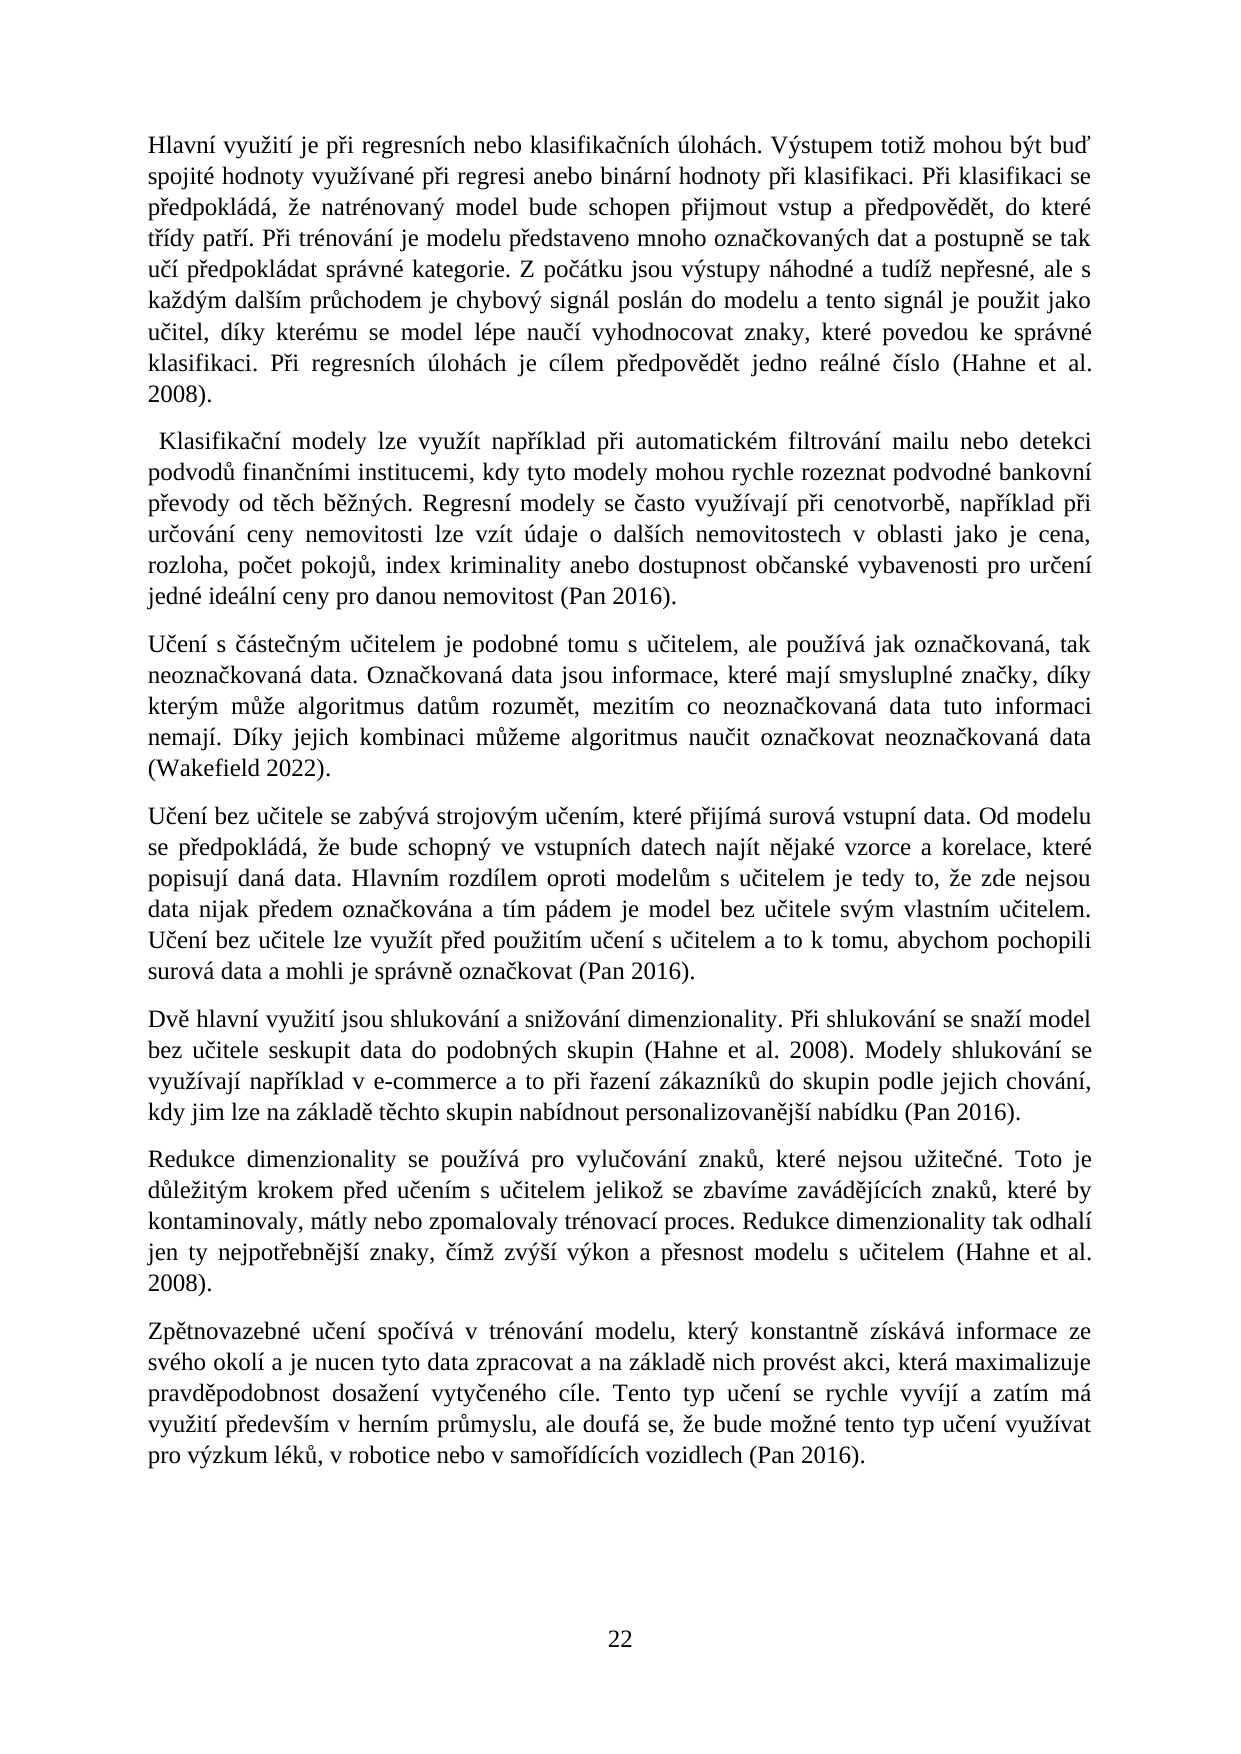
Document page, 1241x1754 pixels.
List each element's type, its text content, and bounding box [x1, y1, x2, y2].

text Hlavní využití je při regresních nebo klasifikačních úlohách. Výstupem totiž mohou být buď spojité hodnoty využívané při regresi anebo binární hodnoty při klasifikaci. Při klasifikaci se předpokládá, že natrénovaný model bude schopen přijmout vstup a předpovědět, do které třídy patří. Při trénování je modelu představeno mnoho označkovaných dat a postupně se tak učí předpokládat správné kategorie. Z počátku jsou výstupy náhodné a tudíž nepřesné, ale s každým dalším průchodem je chybový signál poslán do modelu a tento signál je použit jako učitel, díky kterému se model lépe naučí vyhodnocovat znaky, které povedou ke správné klasifikaci. Při regresních úlohách je cílem předpovědět jedno reálné číslo (Hahne et al. 2008). [148, 130, 1092, 407]
text Redukce dimenzionality se používá pro vylučování znaků, které nejsou užitečné. Toto je důležitým krokem před učením s učitelem jelikož se zbavíme zavádějících znaků, které by kontaminovaly, mátly nebo zpomalovaly trénovací proces. Redukce dimenzionality tak odhalí jen ty nejpotřebnější znaky, čímž zvýší výkon a přesnost modelu s učitelem (Hahne et al. 2008). [148, 1144, 1092, 1297]
text Zpětnovazebné učení spočívá v trénování modelu, který konstantně získává informace ze svého okolí a je nucen tyto data zpracovat a na základě nich provést akci, která maximalizuje pravděpodobnost dosažení vytyčeného cíle. Tento typ učení se rychle vyvíjí a zatím má využití především v herním průmyslu, ale doufá se, že bude možné tento typ učení využívat pro výzkum léků, v robotice nebo v samořídících vozidlech (Pan 2016). [148, 1316, 1092, 1469]
text Dvě hlavní využití jsou shlukování a snižování dimenzionality. Při shlukování se snaží model bez učitele seskupit data do podobných skupin (Hahne et al. 2008). Modely shlukování se využívají například v e-commerce a to při řazení zákazníků do skupin podle jejich chování, kdy jim lze na základě těchto skupin nabídnout personalizovanější nabídku (Pan 2016). [148, 1004, 1092, 1126]
text Učení s částečným učitelem je podobné tomu s učitelem, ale používá jak označkovaná, tak neoznačkovaná data. Označkovaná data jsou informace, které mají smysluplné značky, díky kterým může algoritmus datům rozumět, mezitím co neoznačkovaná data tuto informaci nemají. Díky jejich kombinaci můžeme algoritmus naučit označkovat neoznačkovaná data (Wakefield 2022). [148, 629, 1092, 782]
text Učení bez učitele se zabývá strojovým učením, které přijímá surová vstupní data. Od modelu se předpokládá, že bude schopný ve vstupních datech najít nějaké vzorce a korelace, které popisují daná data. Hlavním rozdílem oproti modelům s učitelem je tedy to, že zde nejsou data nijak předem označkována a tím pádem je model bez učitele svým vlastním učitelem. Učení bez učitele lze využít před použitím učení s učitelem a to k tomu, abychom pochopili surová data a mohli je správně označkovat (Pan 2016). [148, 801, 1092, 985]
text Klasifikační modely lze využít například při automatickém filtrování mailu nebo detekci podvodů finančními institucemi, kdy tyto modely mohou rychle rozeznat podvodné bankovní převody od těch běžných. Regresní modely se často využívají při cenotvorbě, například při určování ceny nemovitosti lze vzít údaje o dalších nemovitostech v oblasti jako je cena, rozloha, počet pokojů, index kriminality anebo dostupnost občanské vybavenosti pro určení jedné ideální ceny pro danou nemovitost (Pan 2016). [148, 426, 1092, 610]
